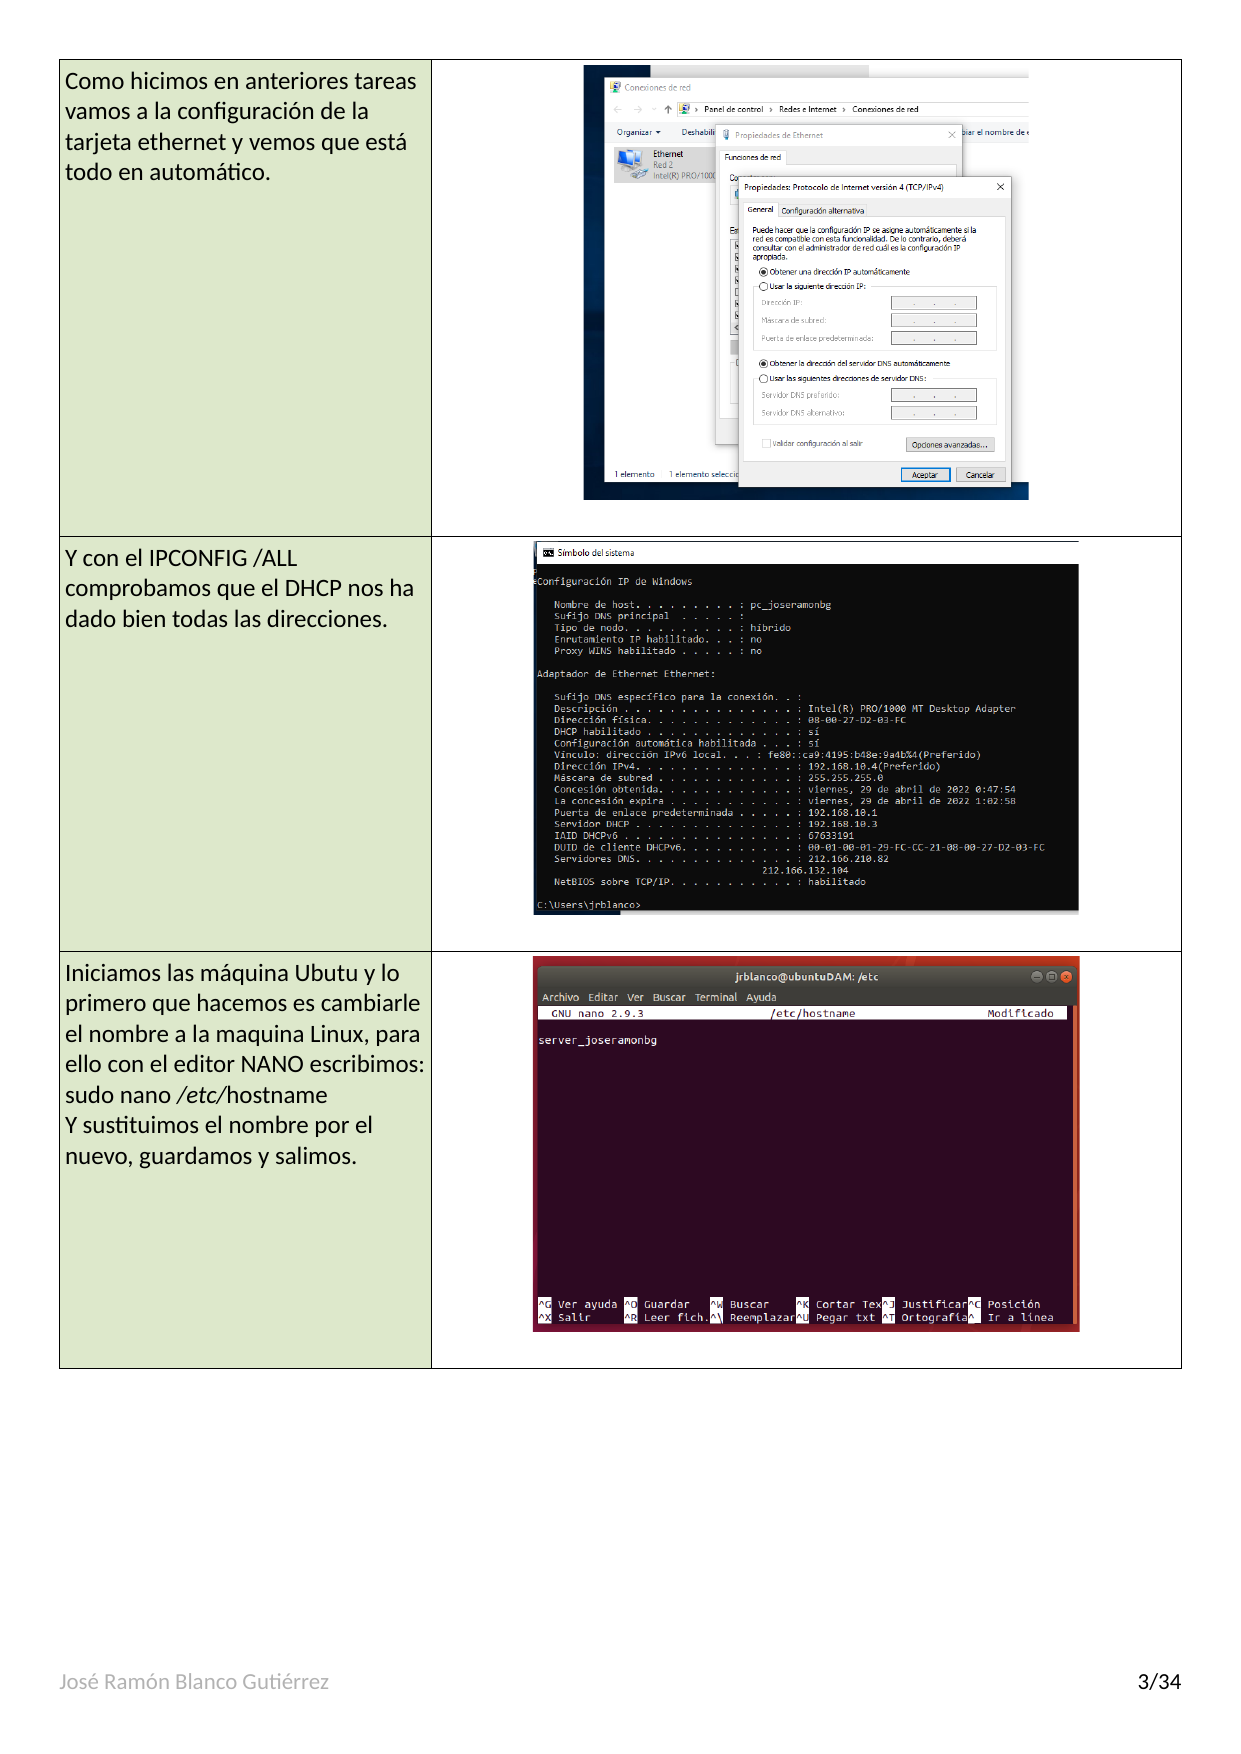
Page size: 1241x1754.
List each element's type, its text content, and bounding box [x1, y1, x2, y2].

table_cell Iniciamos las máquina Ubutu y lo primero que hacemos es cambiarle el nombre a la maquina Linux, para ello con el editor NANO escribimos: sudo nano /etc/hostname Y sustituimos el nombre por el nuevo, guardamos y salimos. [60, 952, 431, 1368]
table_cell [432, 537, 1181, 951]
table_cell Y con el IPCONFIG /ALL comprobamos que el DHCP nos ha dado bien todas las direcciones. [60, 537, 431, 951]
picture [533, 541, 1079, 915]
table_cell [432, 952, 1181, 1368]
table_cell [432, 60, 1181, 536]
table_cell Como hicimos en anteriores tareas vamos a la configuración de la tarjeta ethernet y vemos que está todo en automático. [60, 60, 431, 536]
picture [583, 65, 1029, 500]
picture [532, 956, 1080, 1332]
